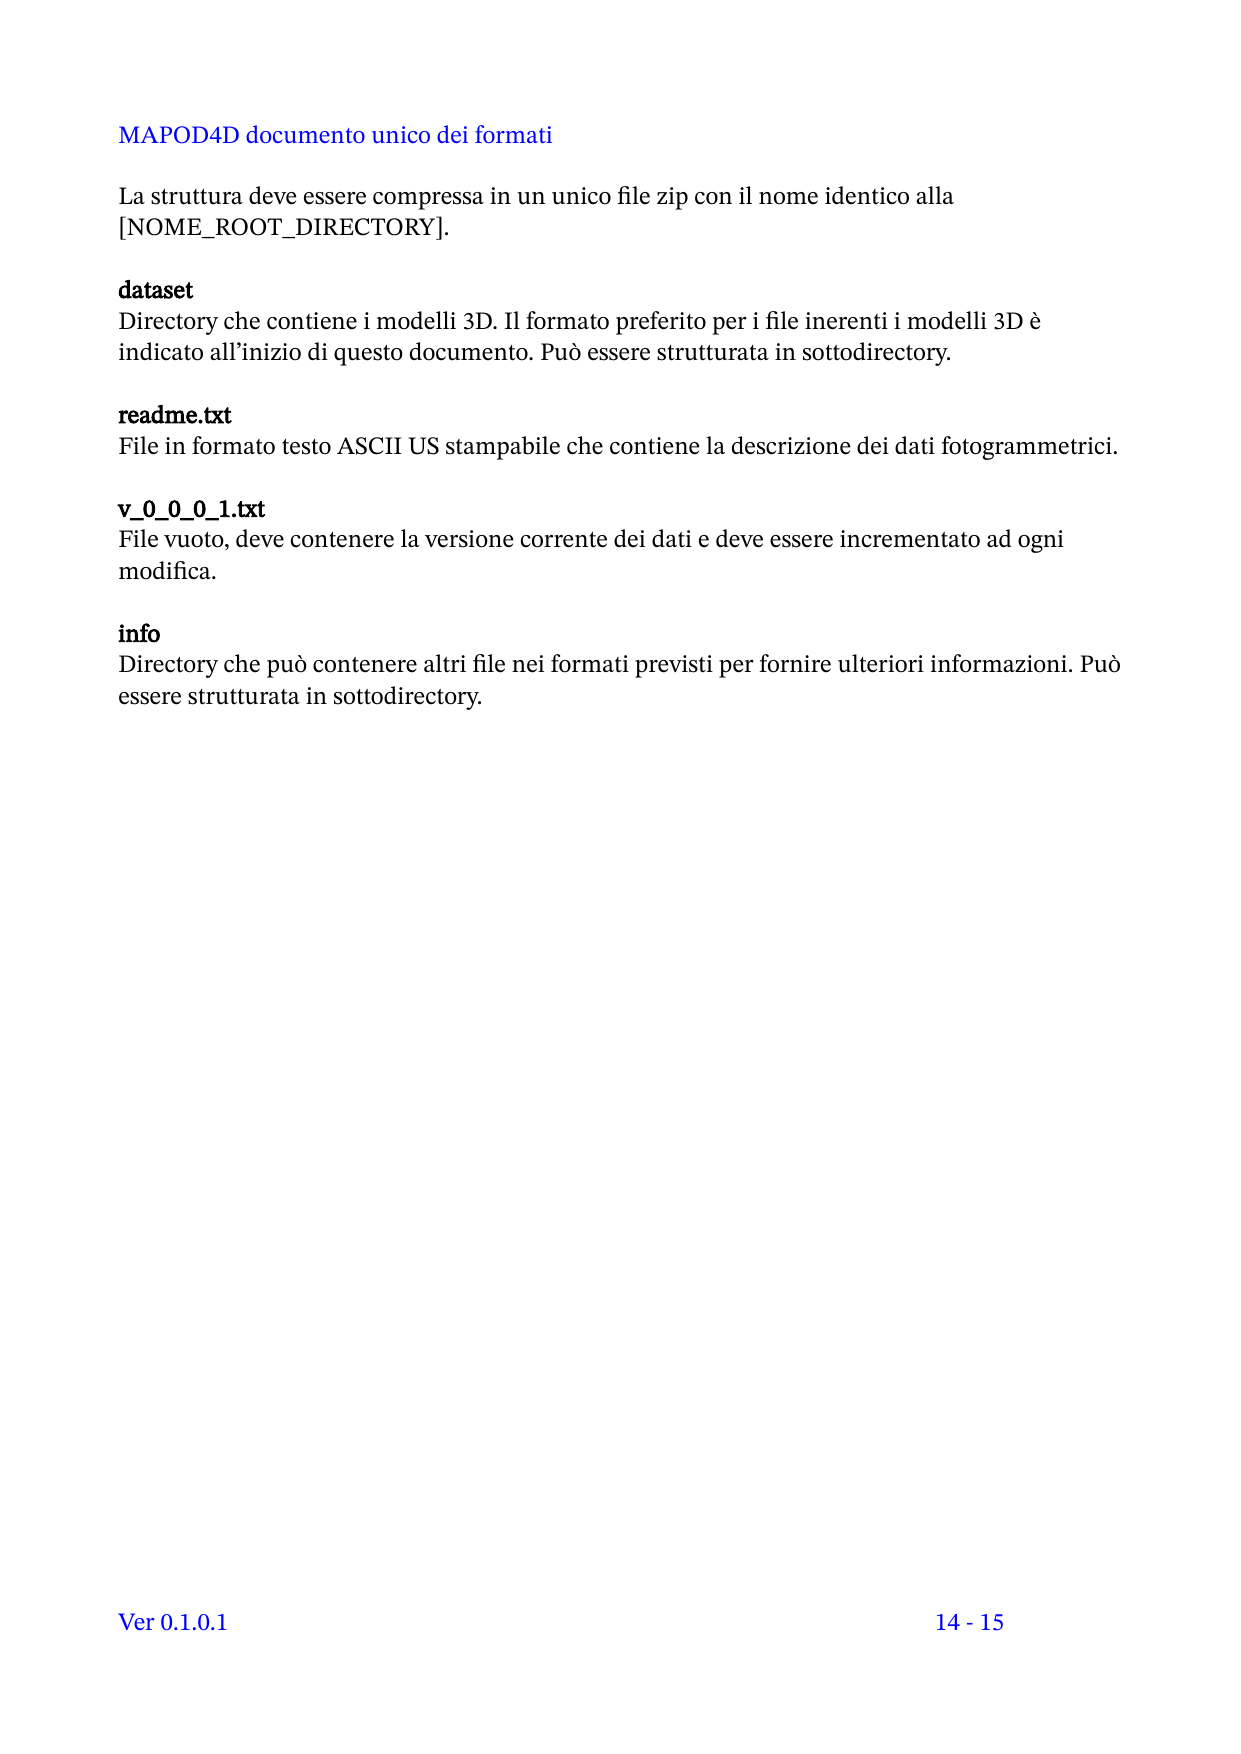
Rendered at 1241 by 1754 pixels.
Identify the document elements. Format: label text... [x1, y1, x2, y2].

text Directory che contiene i modelli 3D. Il formato preferito per i file inerenti i modelli 3D è indicato all’inizio di questo documento. Può essere strutturata in sottodirectory. [118, 304, 1122, 366]
text File in formato testo ASCII US stampabile che contiene la descrizione dei dati fotogrammetrici. [118, 429, 1122, 460]
text v_0_0_0_1.txt [118, 491, 1122, 523]
text File vuoto, deve contenere la versione corrente dei dati e deve essere incrementato ad ogni modifica. [118, 523, 1122, 585]
text Directory che può contenere altri file nei formati previsti per fornire ulteriori informazioni. Può essere strutturata in sottodirectory. [118, 648, 1122, 710]
text readme.txt [118, 398, 1122, 429]
text dataset [118, 273, 1122, 304]
text info [118, 616, 1122, 648]
text La struttura deve essere compressa in un unico file zip con il nome identico alla [NOME_ROOT_DIRECTORY]. [118, 179, 1122, 241]
